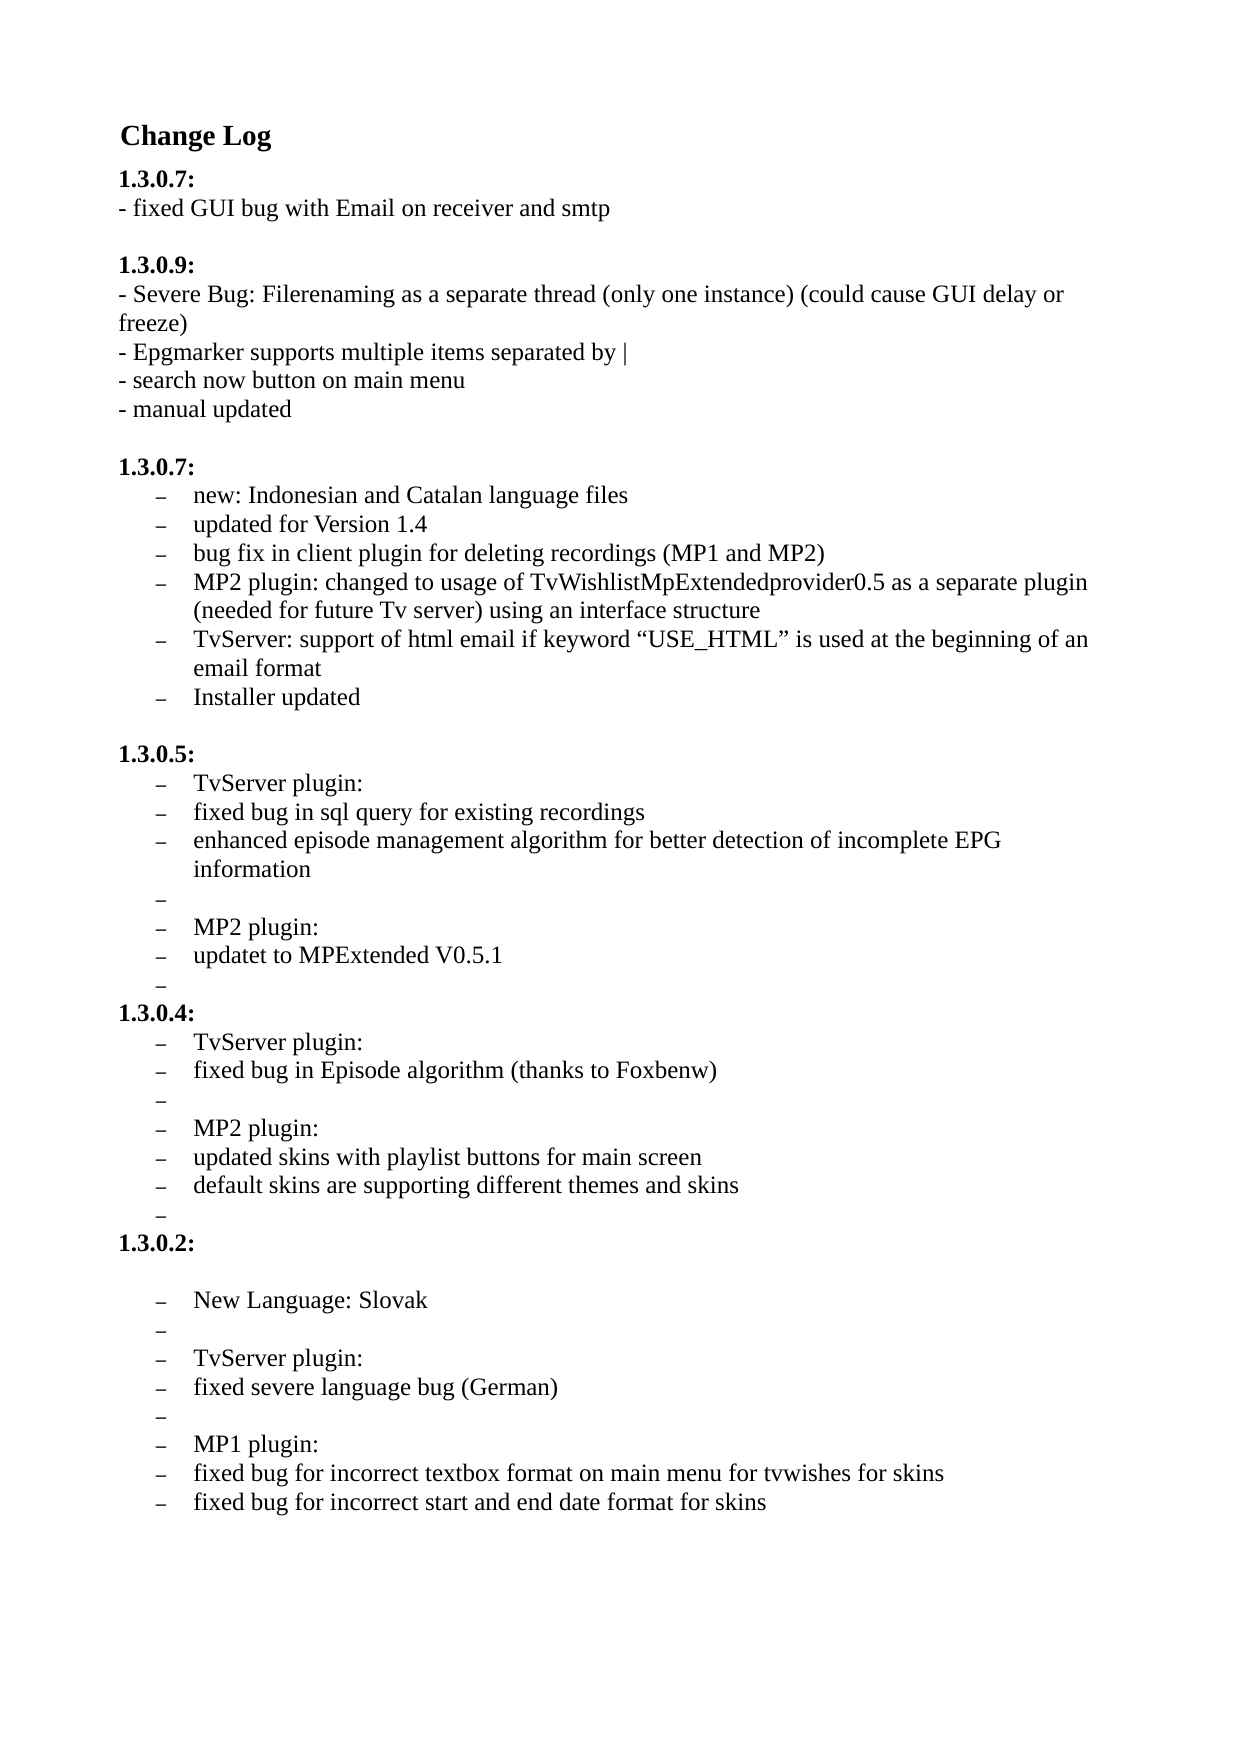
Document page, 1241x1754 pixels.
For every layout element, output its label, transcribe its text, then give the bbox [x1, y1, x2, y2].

list enhanced episode management algorithm for better detection of incomplete EPG information [156, 825, 1122, 883]
list TvServer: support of html email if keyword “USE_HTML” is used at the beginning of an email format [156, 624, 1122, 682]
list fixed bug for incorrect start and end date format for skins [156, 1487, 1122, 1515]
list updated skins with playlist buttons for main screen [156, 1142, 1122, 1170]
text 1.3.0.4: [118, 998, 1122, 1027]
list MP2 plugin: changed to usage of TvWishlistMpExtendedprovider0.5 as a separate plugin (needed for future Tv server) using an interface structure [156, 567, 1122, 624]
list Change Log [82, 118, 1119, 152]
list New Language: Slovak [156, 1285, 1122, 1314]
list MP1 plugin: [156, 1429, 1122, 1458]
text 1.3.0.7: [118, 452, 1122, 480]
list updatet to MPExtended V0.5.1 [156, 940, 1122, 969]
list MP2 plugin: [156, 1113, 1122, 1142]
list new: Indonesian and Catalan language files [156, 480, 1122, 509]
list fixed bug in Episode algorithm (thanks to Foxbenw) [156, 1055, 1122, 1084]
list bug fix in client plugin for deleting recordings (MP1 and MP2) [156, 538, 1122, 567]
list fixed severe language bug (German) [156, 1372, 1122, 1400]
list fixed bug in sql query for existing recordings [156, 797, 1122, 825]
list updated for Version 1.4 [156, 509, 1122, 538]
list TvServer plugin: [156, 1343, 1122, 1372]
text - Severe Bug: Filerenaming as a separate thread (only one instance) (could cause GUI delay or freeze) - Epgmarker supports multiple items separated by | - search now button on main menu [118, 279, 1122, 394]
list Installer updated [156, 682, 1122, 710]
text 1.3.0.5: [118, 739, 1122, 768]
list TvServer plugin: [156, 768, 1122, 797]
text - fixed GUI bug with Email on receiver and smtp [118, 193, 1122, 222]
text - manual updated [118, 394, 1122, 423]
text 1.3.0.7: [118, 164, 1122, 193]
text 1.3.0.2: [118, 1228, 1122, 1257]
list TvServer plugin: [156, 1027, 1122, 1055]
list fixed bug for incorrect textbox format on main menu for tvwishes for skins [156, 1458, 1122, 1487]
list default skins are supporting different themes and skins [156, 1170, 1122, 1199]
text 1.3.0.9: [44, 250, 1122, 279]
list MP2 plugin: [156, 912, 1122, 940]
